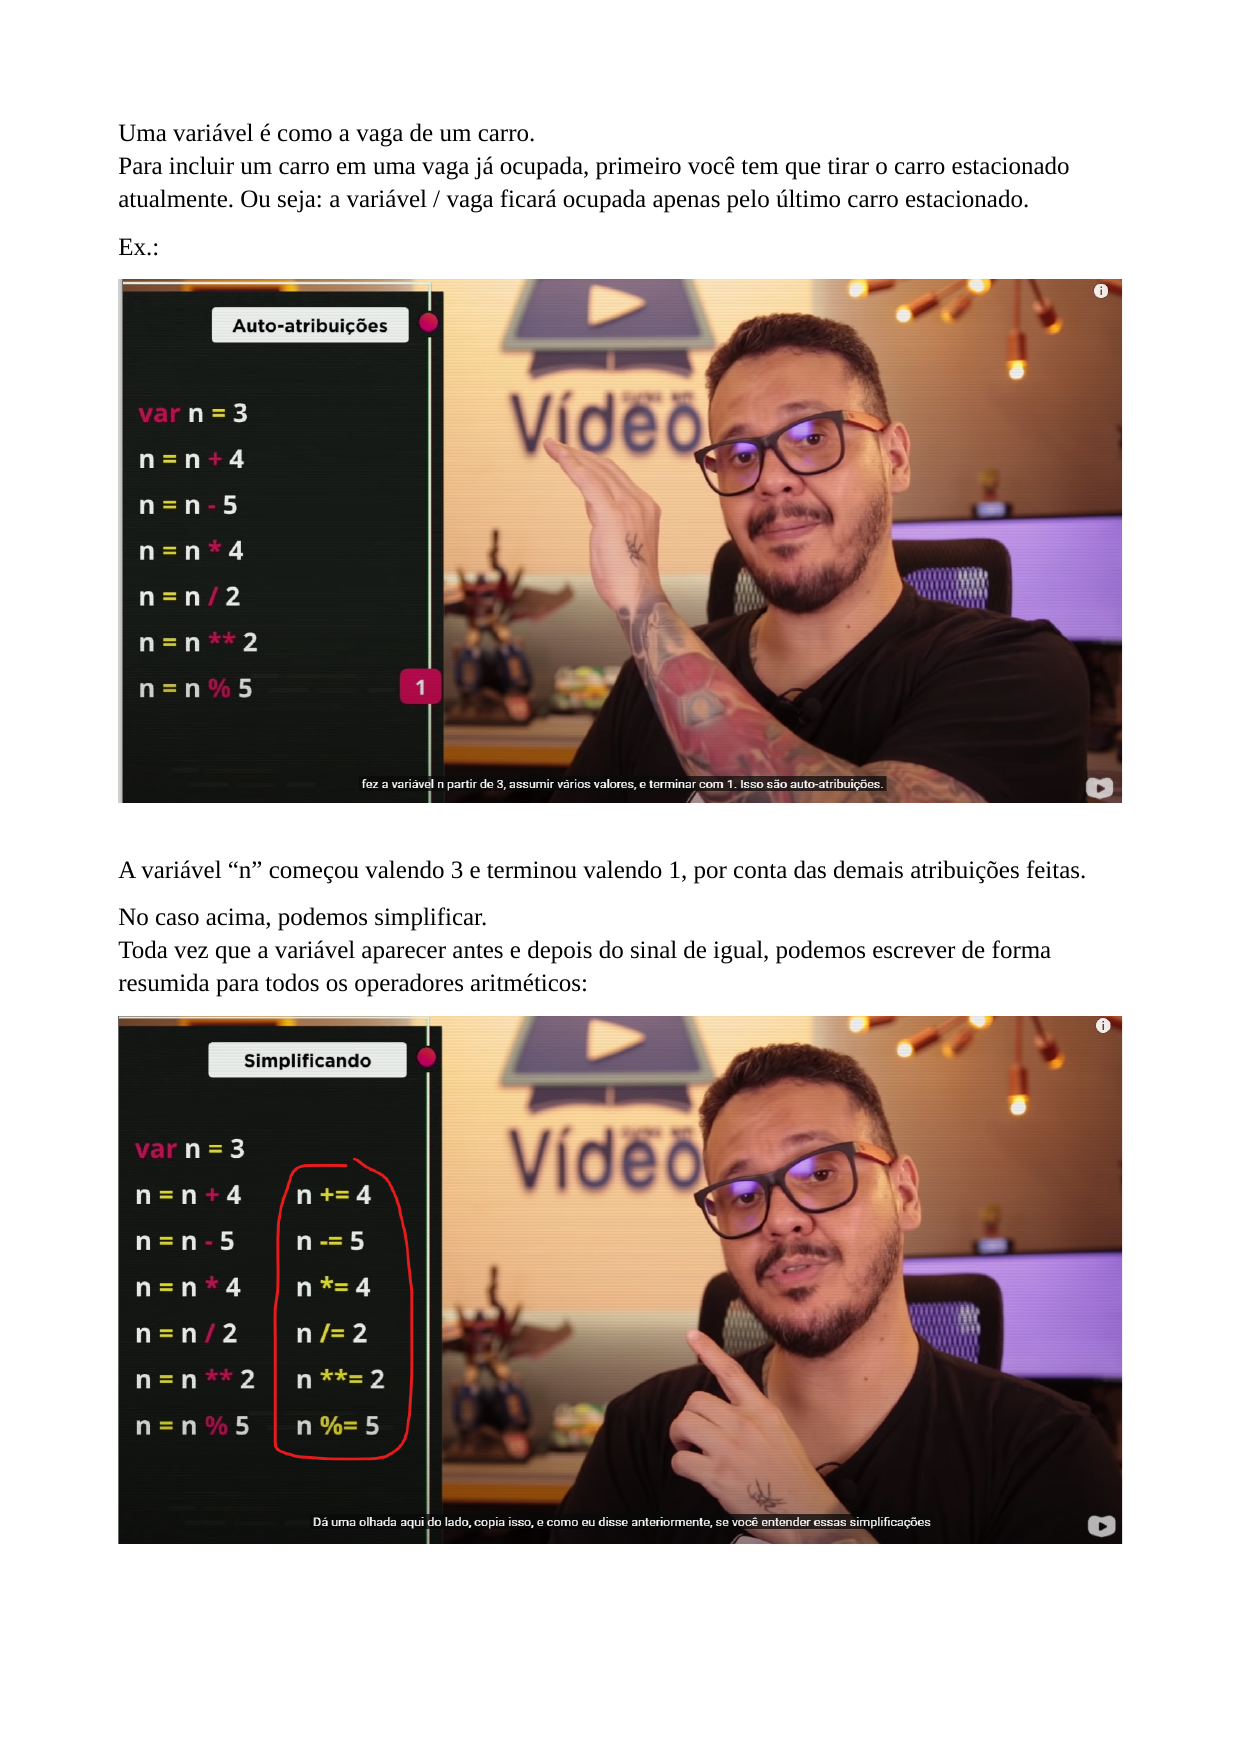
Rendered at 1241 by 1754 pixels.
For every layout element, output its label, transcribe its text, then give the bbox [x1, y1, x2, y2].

picture [118, 279, 1123, 803]
text A variável “n” começou valendo 3 e terminou valendo 1, por conta das demais atribuições feitas. [118, 855, 1122, 883]
picture [118, 1016, 1123, 1544]
text No caso acima, podemos simplificar. Toda vez que a variável aparecer antes e depois do sinal de igual, podemos escrever de forma resumida para todos os operadores aritméticos: [118, 902, 1122, 997]
text Ex.: [118, 232, 1122, 261]
text Uma variável é como a vaga de um carro. Para incluir um carro em uma vaga já ocupada, primeiro você tem que tirar o carro estacionado atualmente. Ou seja: a variável / vaga ficará ocupada apenas pelo último carro estacionado. [118, 118, 1122, 213]
